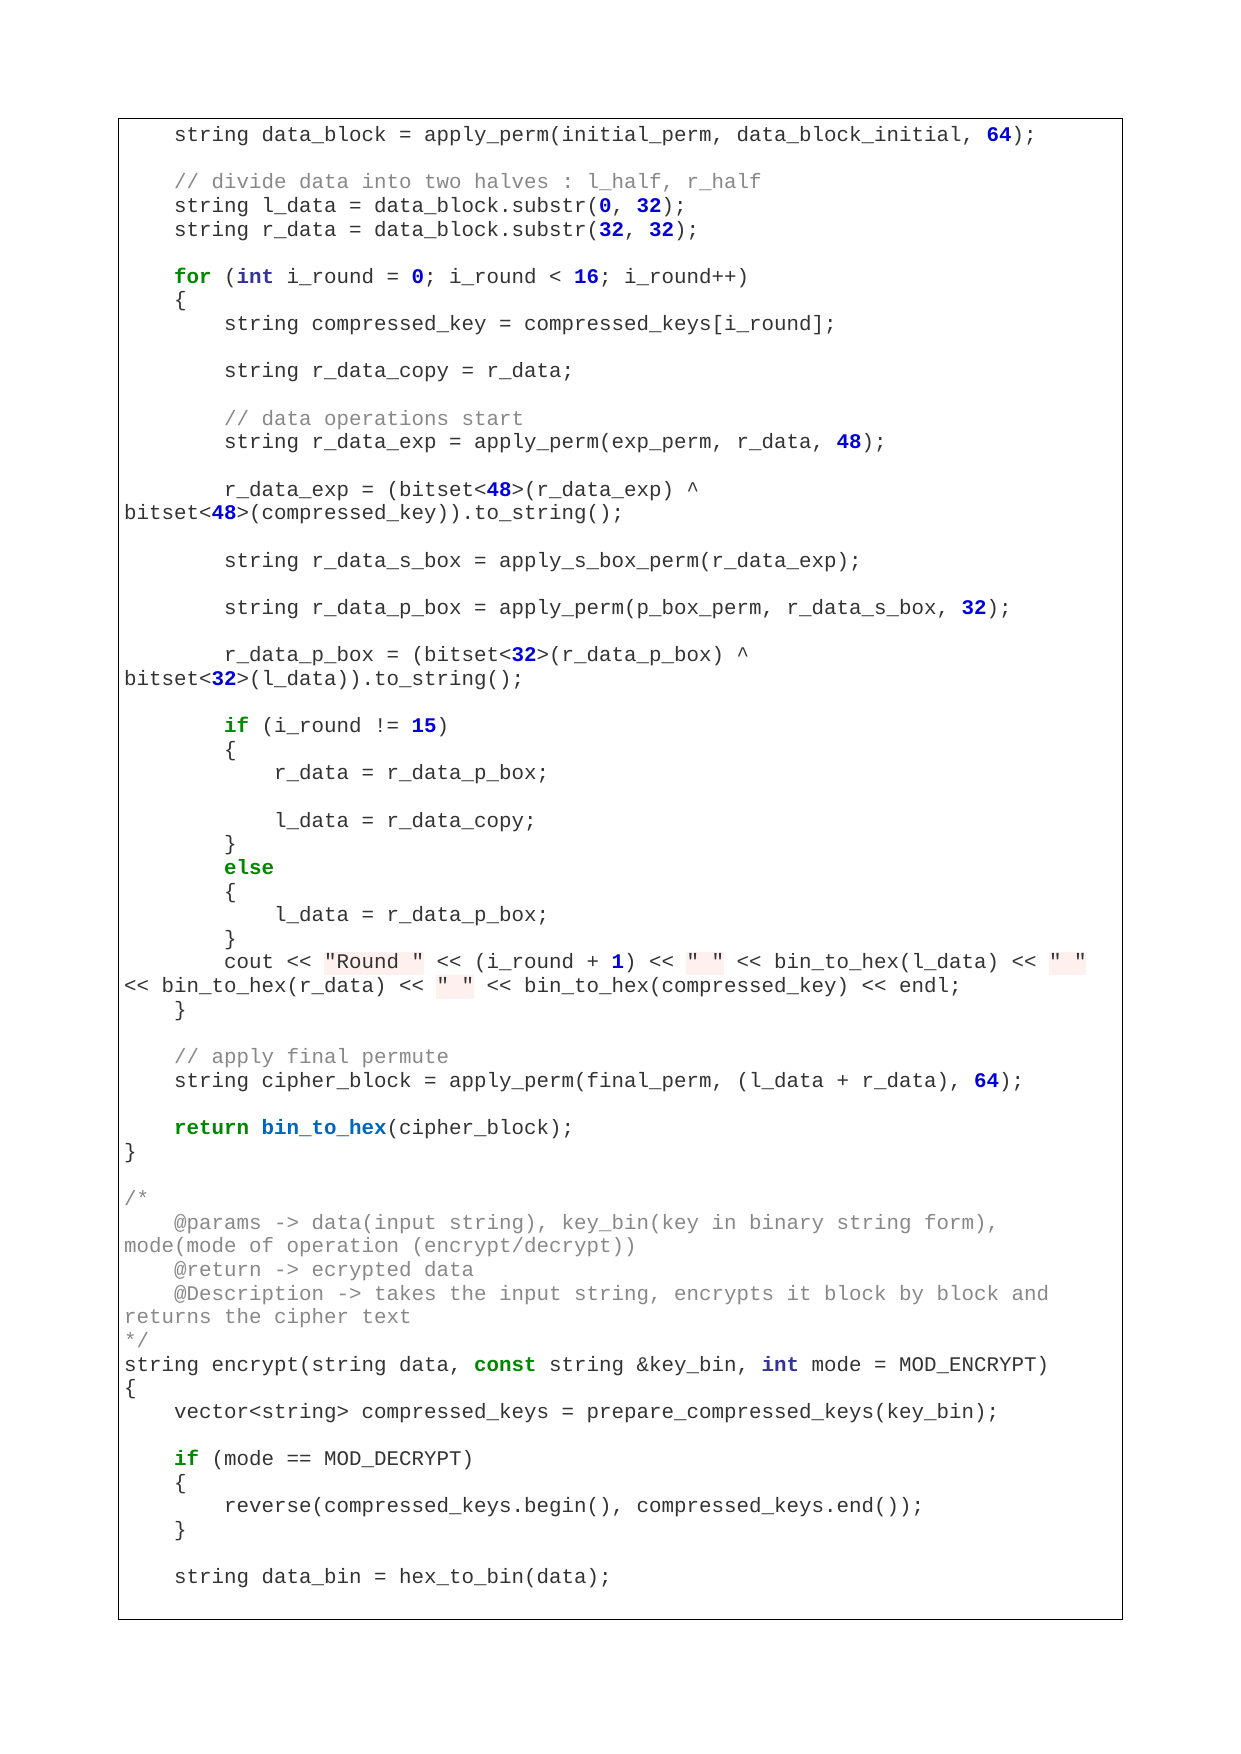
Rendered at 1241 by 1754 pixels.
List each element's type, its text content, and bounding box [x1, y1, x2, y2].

table_header string data_block = apply_perm(initial_perm, data_block_initial, 64); // divide data into two halves : l_half, r_half string l_data = data_block.substr(0, 32); string r_data = data_block.substr(32, 32); for (int i_round = 0; i_round < 16; i_round++) { string compressed_key = compressed_keys[i_round]; string r_data_copy = r_data; // data operations start string r_data_exp = apply_perm(exp_perm, r_data, 48); r_data_exp = (bitset<48>(r_data_exp) ^ bitset<48>(compressed_key)).to_string(); string r_data_s_box = apply_s_box_perm(r_data_exp); string r_data_p_box = apply_perm(p_box_perm, r_data_s_box, 32); r_data_p_box = (bitset<32>(r_data_p_box) ^ bitset<32>(l_data)).to_string(); if (i_round != 15) { r_data = r_data_p_box; l_data = r_data_copy; } else { l_data = r_data_p_box; } cout << "Round " << (i_round + 1) << " " << bin_to_hex(l_data) << " " << bin_to_hex(r_data) << " " << bin_to_hex(compressed_key) << endl; } // apply final permute string cipher_block = apply_perm(final_perm, (l_data + r_data), 64); return bin_to_hex(cipher_block); } /* @params -> data(input string), key_bin(key in binary string form), mode(mode of operation (encrypt/decrypt)) @return -> ecrypted data @Description -> takes the input string, encrypts it block by block and returns the cipher text */ string encrypt(string data, const string &key_bin, int mode = MOD_ENCRYPT) { vector<string> compressed_keys = prepare_compressed_keys(key_bin); if (mode == MOD_DECRYPT) { reverse(compressed_keys.begin(), compressed_keys.end()); } string data_bin = hex_to_bin(data); [119, 119, 1122, 1619]
